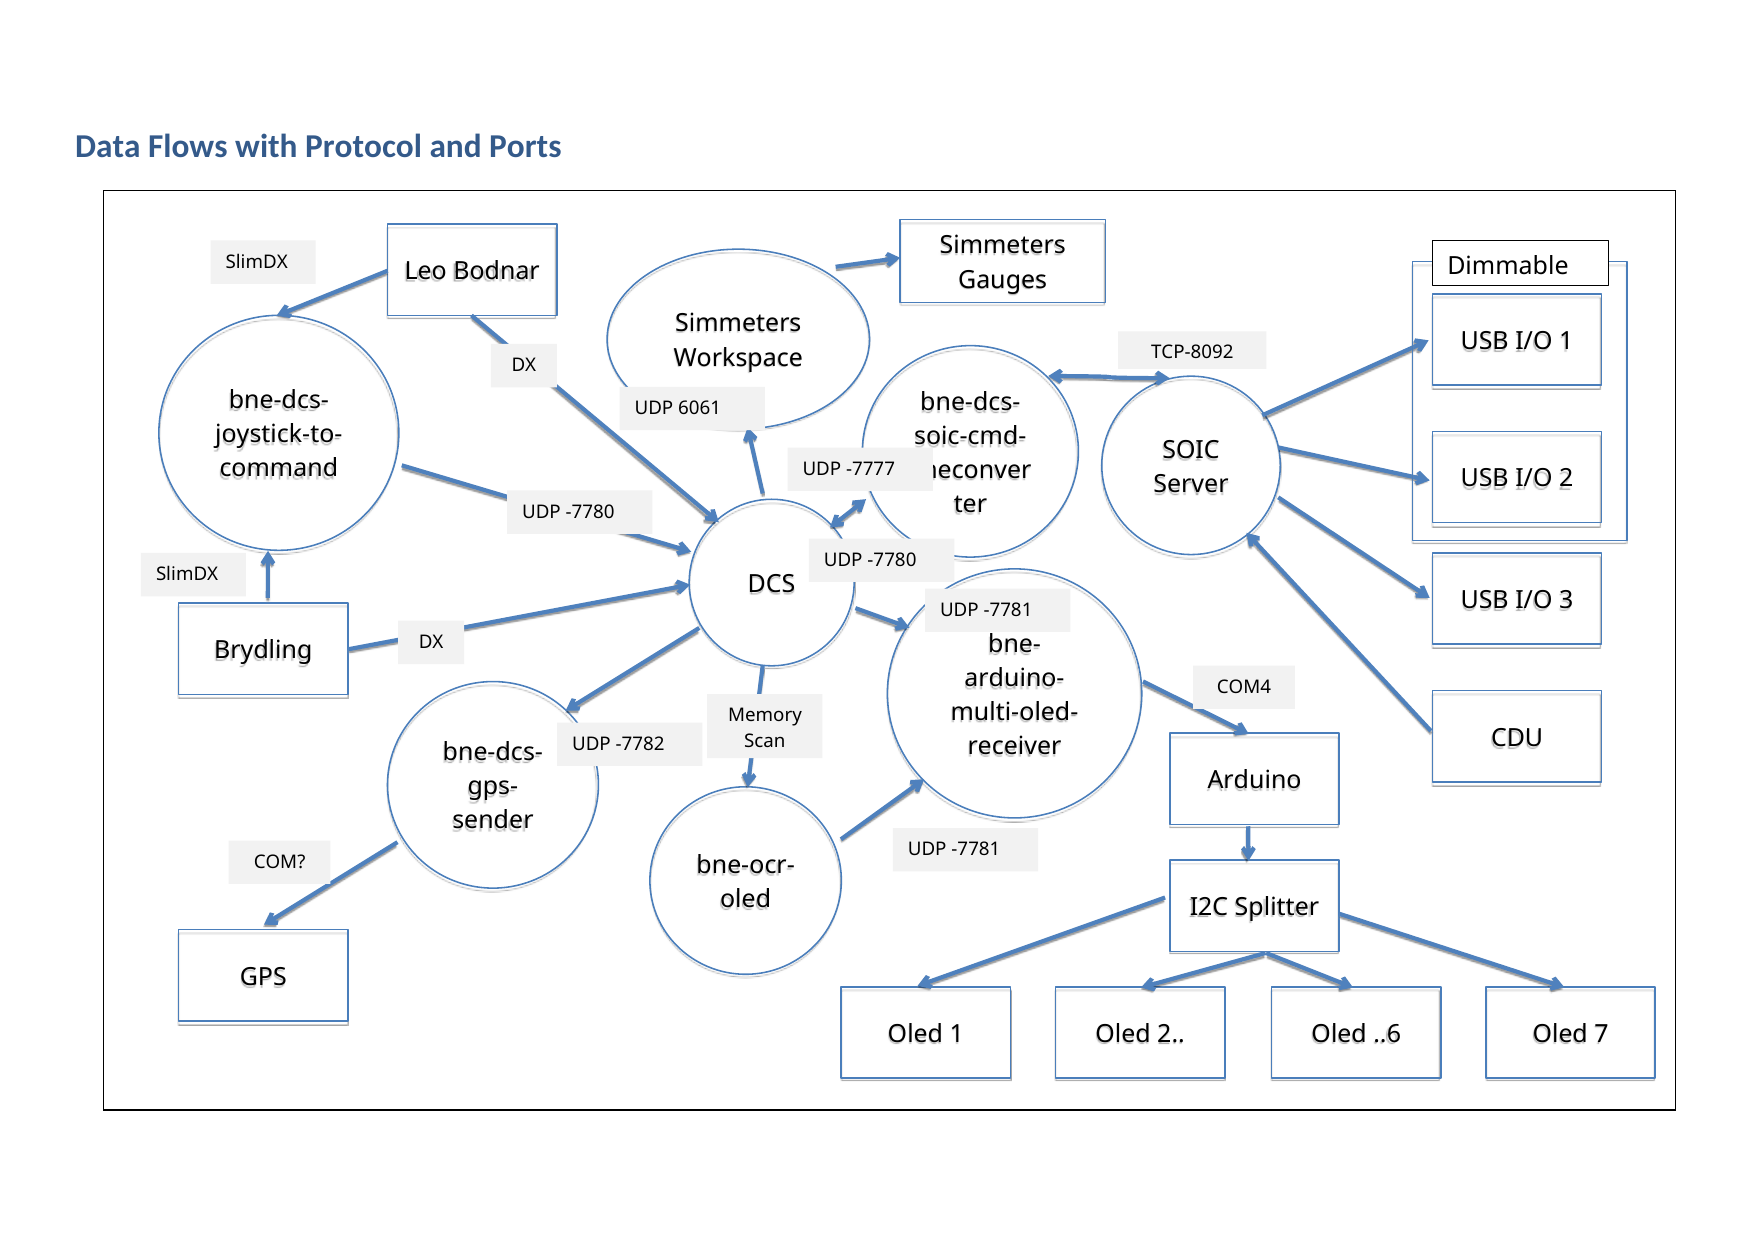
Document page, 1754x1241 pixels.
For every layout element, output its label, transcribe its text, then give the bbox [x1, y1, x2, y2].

subtitle Data Flows with Protocol and Ports [75, 125, 1679, 166]
